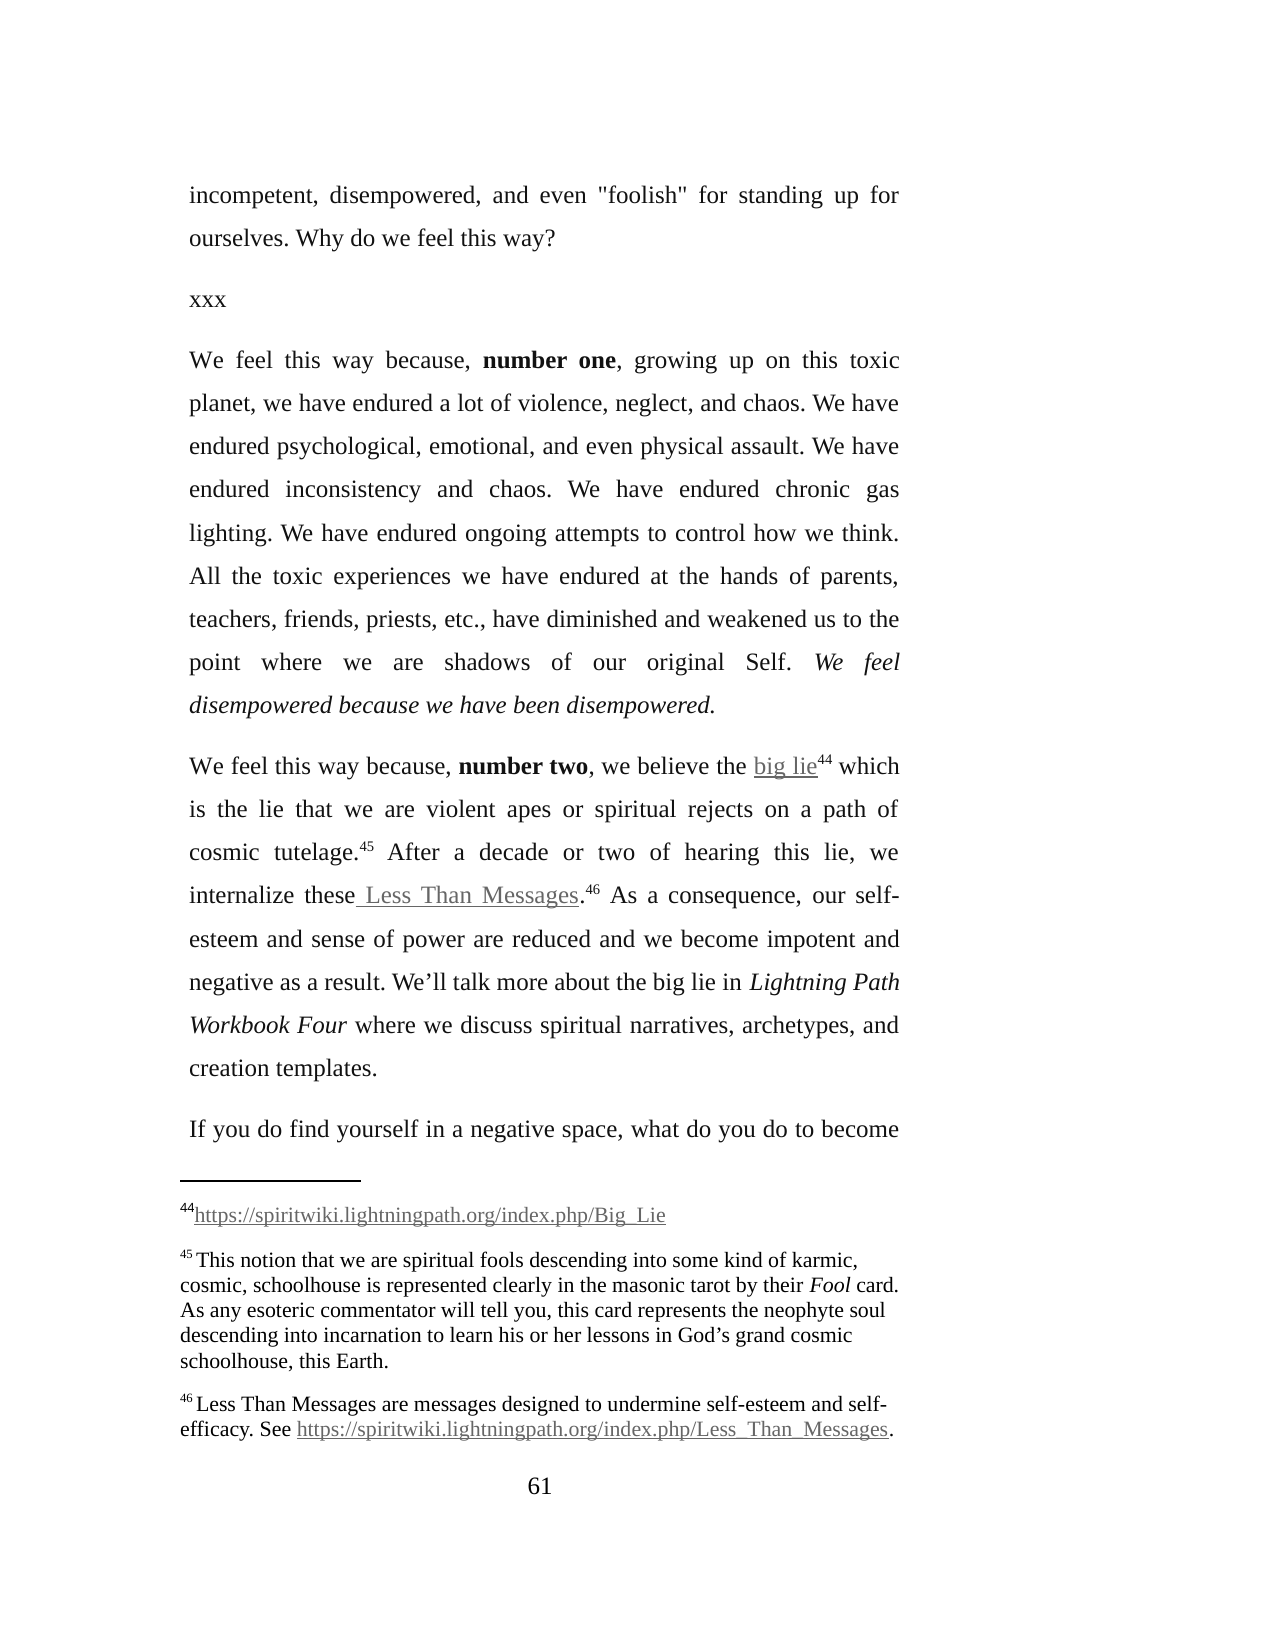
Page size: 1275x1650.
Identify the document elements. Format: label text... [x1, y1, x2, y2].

text We feel this way because, number one, growing up on this toxic planet, we have endured a lot of violence, neglect, and chaos. We have endured psychological, emotional, and even physical assault. We have endured inconsistency and chaos. We have endured chronic gas lighting. We have endured ongoing attempts to control how we think. All the toxic experiences we have endured at the hands of parents, teachers, friends, priests, etc., have diminished and weakened us to the point where we are shadows of our original Self. We feel disempowered because we have been disempowered. [189, 345, 900, 719]
text This notion that we are spiritual fools descending into some kind of karmic, cosmic, schoolhouse is represented clearly in the masonic tarot by their Fool card. As any esoteric commentator will tell you, this card represents the neophyte soul descending into incarnation to learn his or her lessons in God’s grand cosmic schoolhouse, this Earth. [180, 1247, 900, 1373]
text We feel this way because, number two, we believe the big lie which is the lie that we are violent apes or spiritual rejects on a path of cosmic tutelage. After a decade or two of hearing this lie, we internalize these Less Than Messages. As a consequence, our self-esteem and sense of power are reduced and we become impotent and negative as a result. We’ll talk more about the big lie in Lightning Path Workbook Four where we discuss spiritual narratives, archetypes, and creation templates. [189, 751, 900, 1082]
text If you do find yourself in a negative space, what do you do to become [189, 1114, 900, 1143]
text incompetent, disempowered, and even "foolish" for standing up for ourselves. Why do we feel this way? [189, 180, 900, 252]
text https://spiritwiki.lightningpath.org/index.php/Big_Lie [180, 1199, 900, 1229]
text xxx [189, 284, 900, 313]
